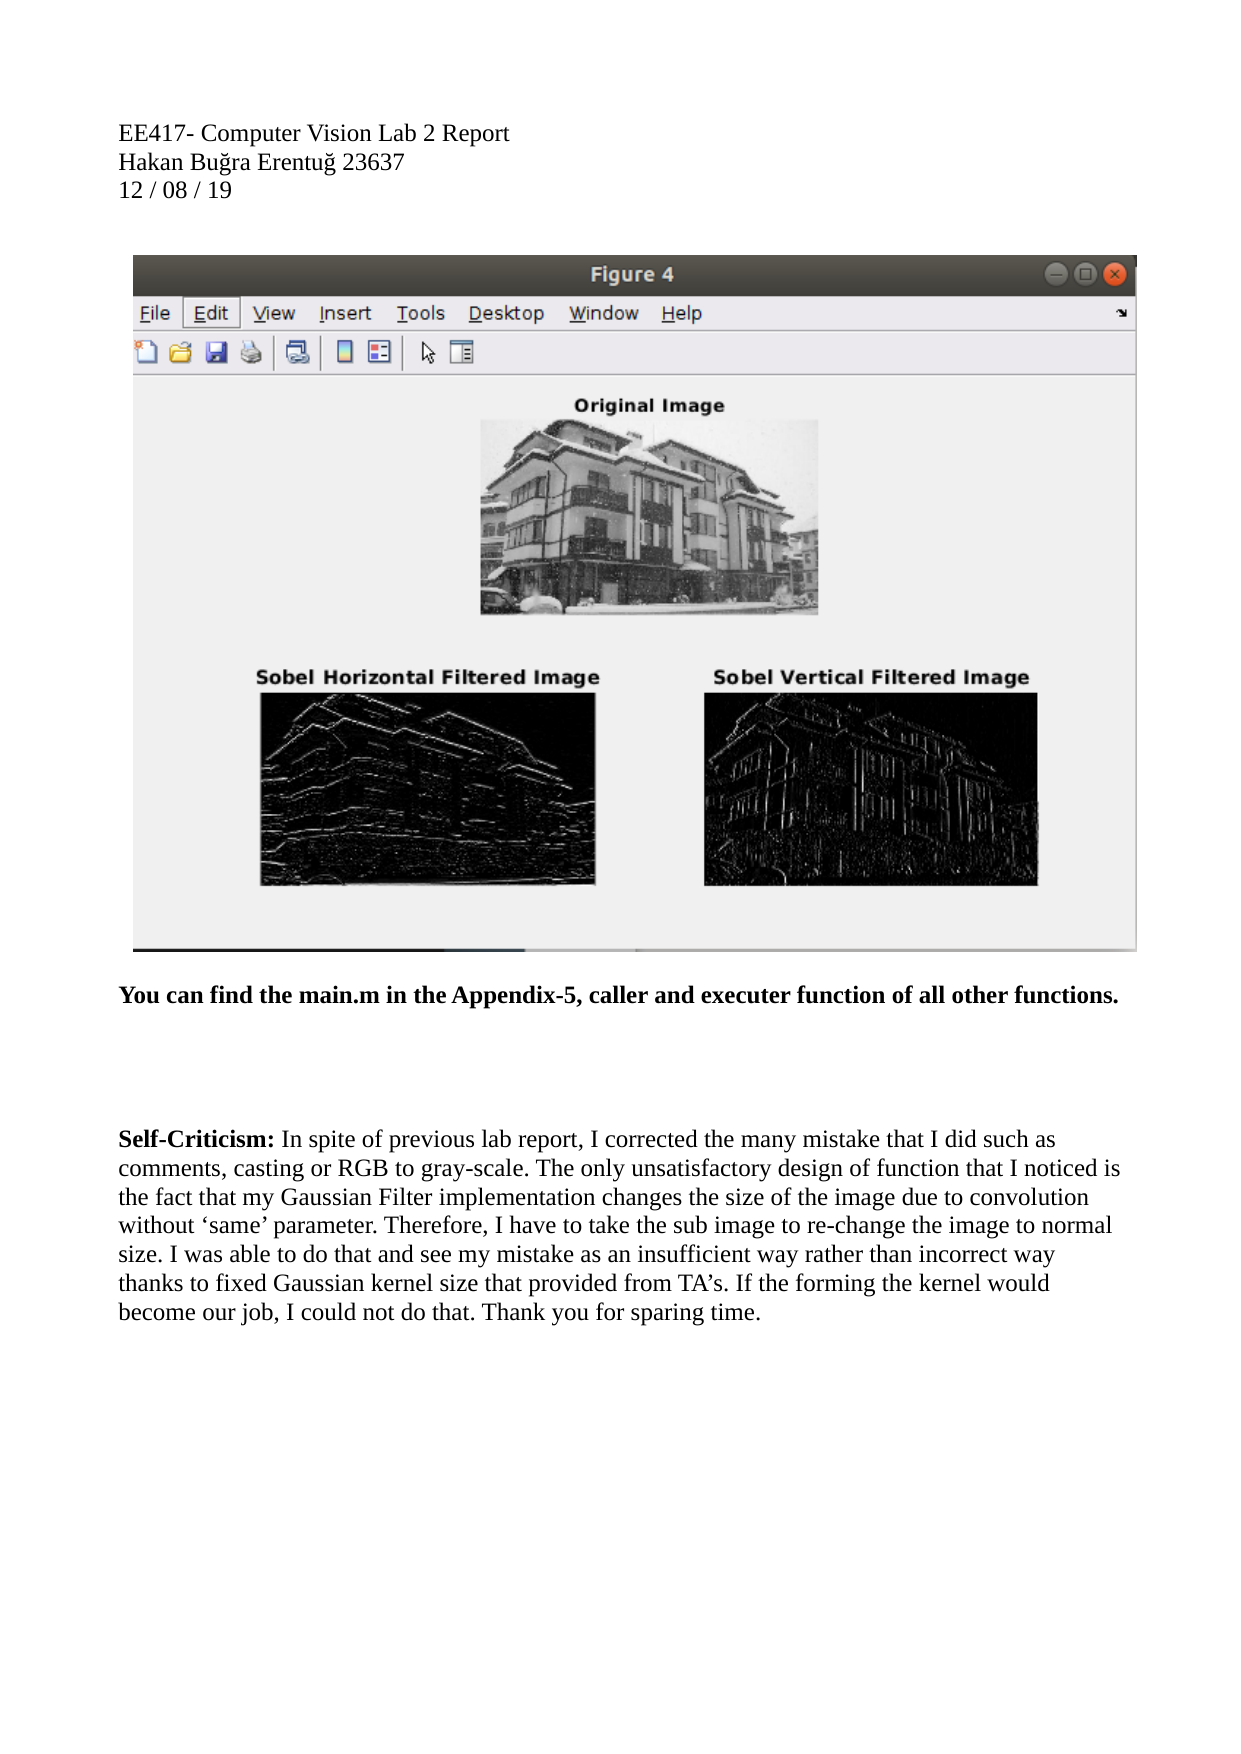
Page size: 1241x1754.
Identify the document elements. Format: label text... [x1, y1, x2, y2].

picture [133, 255, 1137, 952]
text Self-Criticism: In spite of previous lab report, I corrected the many mistake that I did such as comments, casting or RGB to gray-scale. The only unsatisfactory design of function that I noticed is the fact that my Gaussian Filter implementation changes the size of the image due to convolution without ‘same’ parameter. Therefore, I have to take the sub image to re-change the image to normal size. I was able to do that and see my mistake as an insufficient way rather than incorrect way thanks to fixed Gaussian kernel size that provided from TA’s. If the forming the kernel would become our job, I could not do that. Thank you for sparing time. [118, 1124, 1122, 1326]
text You can find the main.m in the Appendix-5, caller and executer function of all other functions. [118, 981, 1122, 1009]
